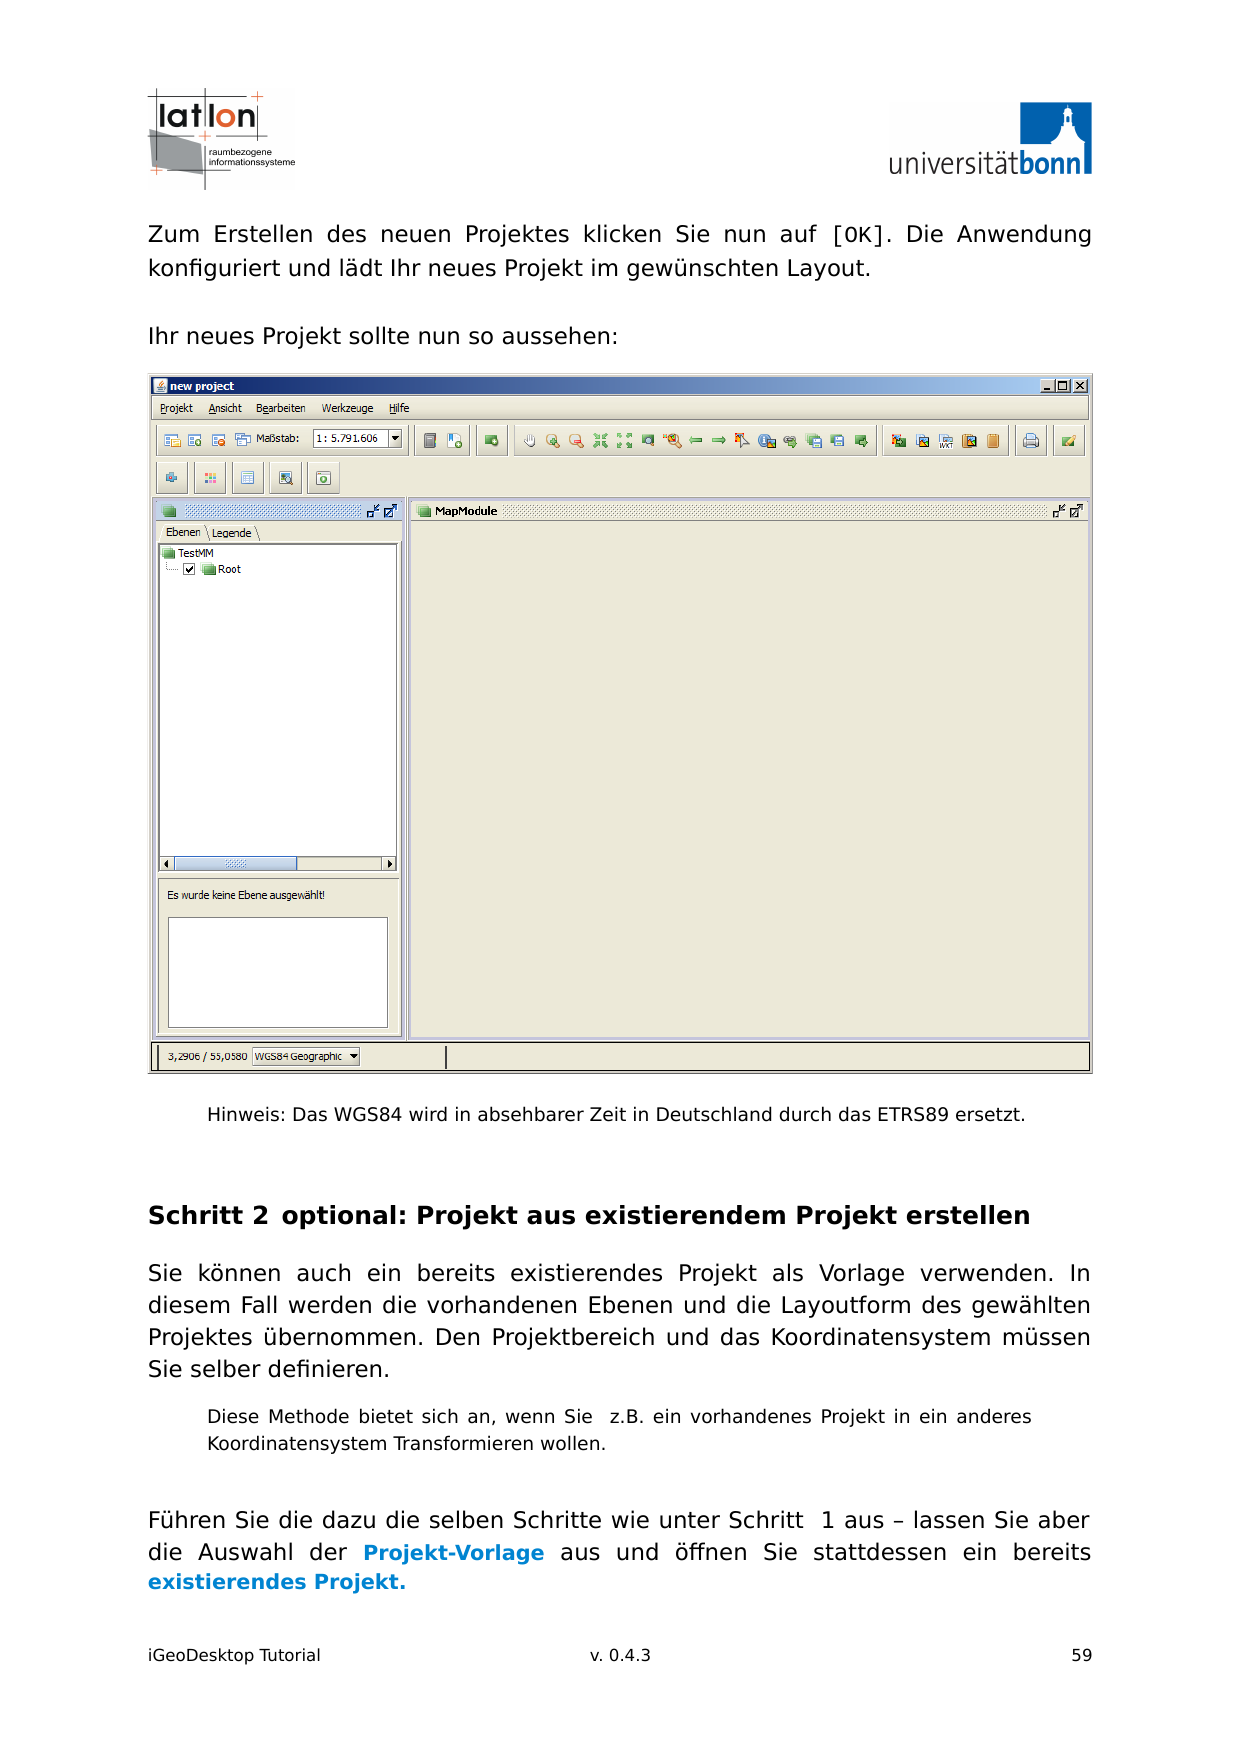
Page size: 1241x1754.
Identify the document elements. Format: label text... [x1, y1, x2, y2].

text Zum Erstellen des neuen Projektes klicken Sie nun auf [OK]. Die Anwendung konfiguriert und lädt Ihr neues Projekt im gewünschten Layout. [148, 221, 1092, 281]
text Ihr neues Projekt sollte nun so aussehen: [148, 323, 1092, 350]
text Führen Sie die dazu die selben Schritte wie unter Schritt 1 aus – lassen Sie aber die Auswahl der Projekt-Vorlage aus und öffnen Sie stattdessen ein bereits existierendes Projekt. [148, 1507, 1092, 1594]
text Sie können auch ein bereits existierendes Projekt als Vorlage verwenden. In diesem Fall werden die vorhandenen Ebenen und die Layoutform des gewählten Projektes übernommen. Den Projektbereich und das Koordinatensystem müssen Sie selber definieren. [148, 1260, 1092, 1383]
text Diese Methode bietet sich an, wenn Sie z.B. ein vorhandenes Projekt in ein anderes Koordinatensystem Transformieren wollen. [207, 1407, 1033, 1455]
picture [889, 102, 1093, 174]
picture [147, 88, 295, 190]
subtitle optional: Projekt aus existierendem Projekt erstellen [148, 1201, 1092, 1230]
text Hinweis: Das WGS84 wird in absehbarer Zeit in Deutschland durch das ETRS89 ersetzt. [207, 1074, 1033, 1126]
picture [147, 373, 1093, 1074]
